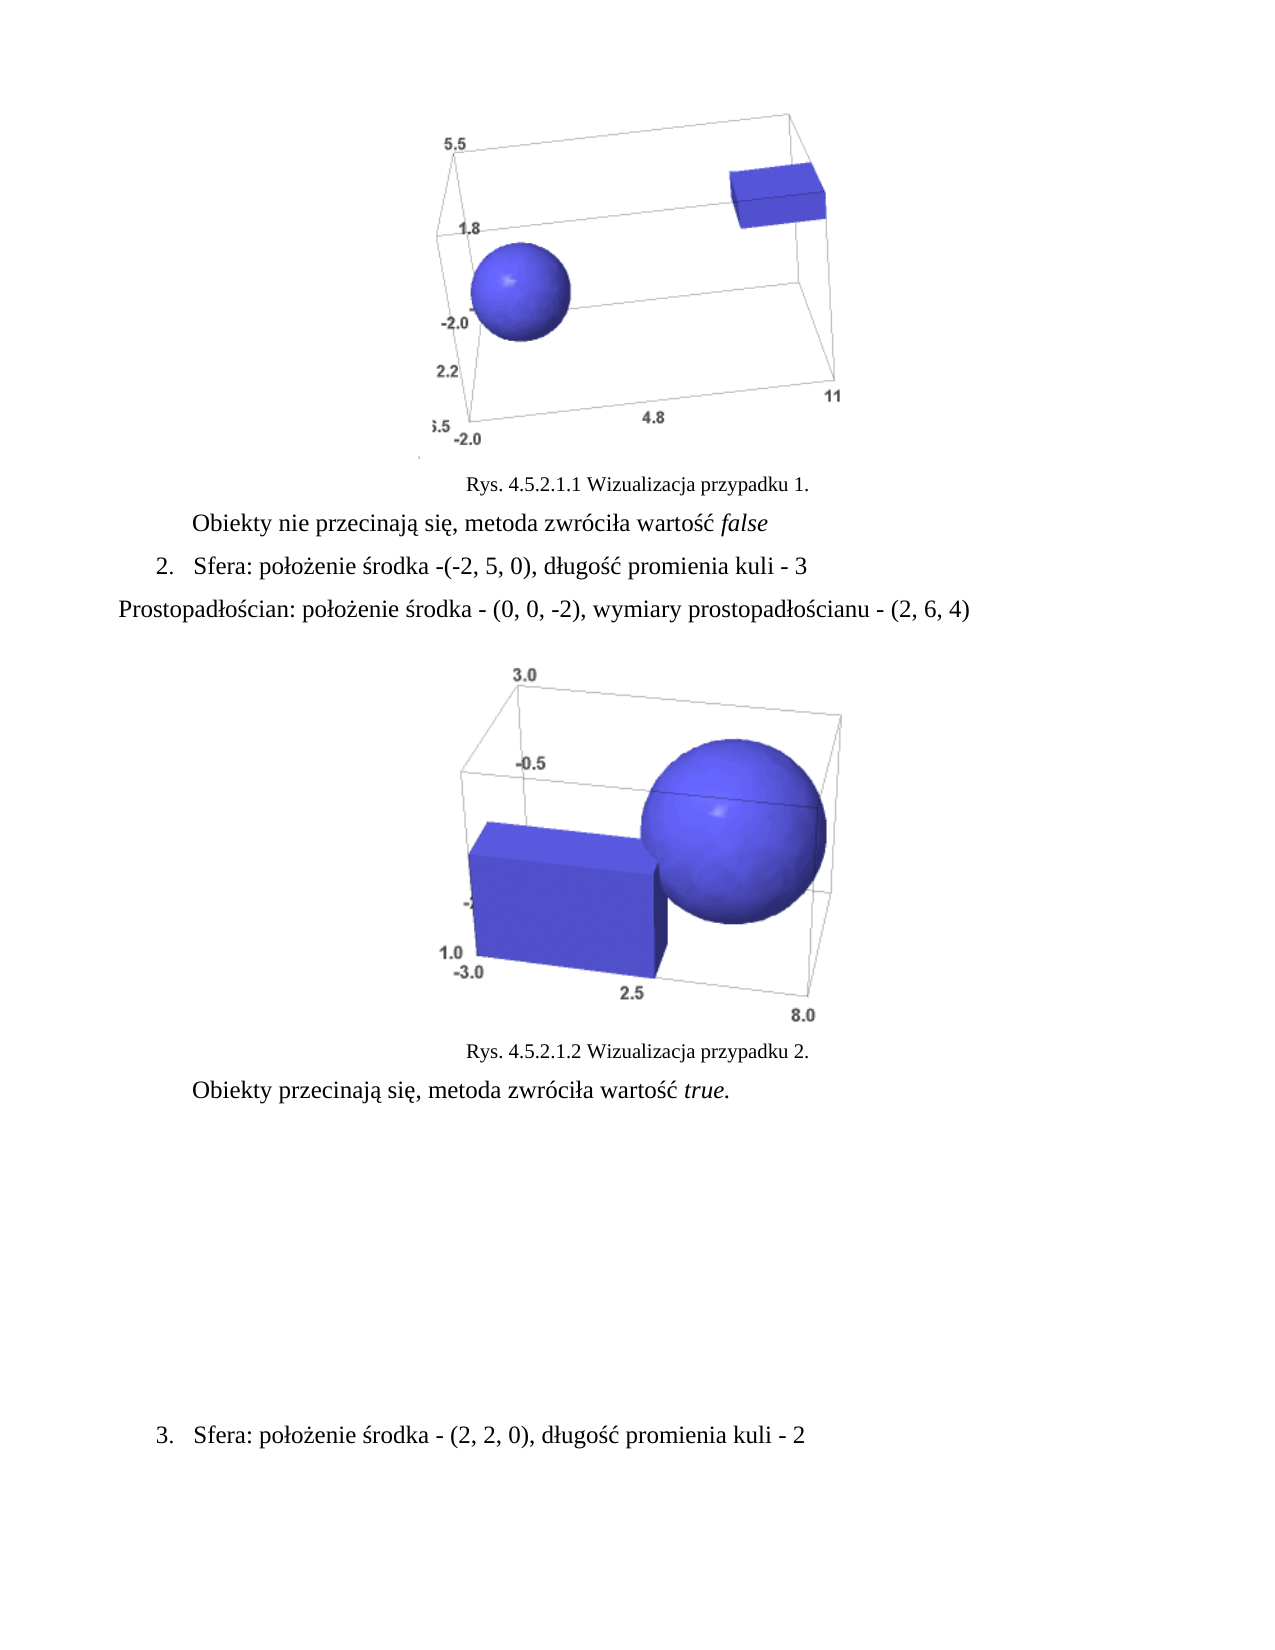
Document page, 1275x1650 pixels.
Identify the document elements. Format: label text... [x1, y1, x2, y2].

picture [427, 653, 848, 1026]
text Obiekty przecinają się, metoda zwróciła wartość true. [118, 1075, 1157, 1103]
text Rys. 4.5.2.1.1 Wizualizacja przypadku 1. [118, 94, 1157, 496]
list Sfera: położenie środka - (2, 2, 0), długość promienia kuli - 2 [156, 1420, 1157, 1448]
list Sfera: położenie środka -(-2, 5, 0), długość promienia kuli - 3 [156, 551, 1157, 580]
text Obiekty nie przecinają się, metoda zwróciła wartość false [118, 508, 1157, 537]
picture [412, 110, 864, 459]
text Prostopadłościan: położenie środka - (0, 0, -2), wymiary prostopadłościanu - (2, 6, 4) [118, 594, 1157, 623]
text Rys. 4.5.2.1.2 Wizualizacja przypadku 2. [118, 637, 1157, 1063]
